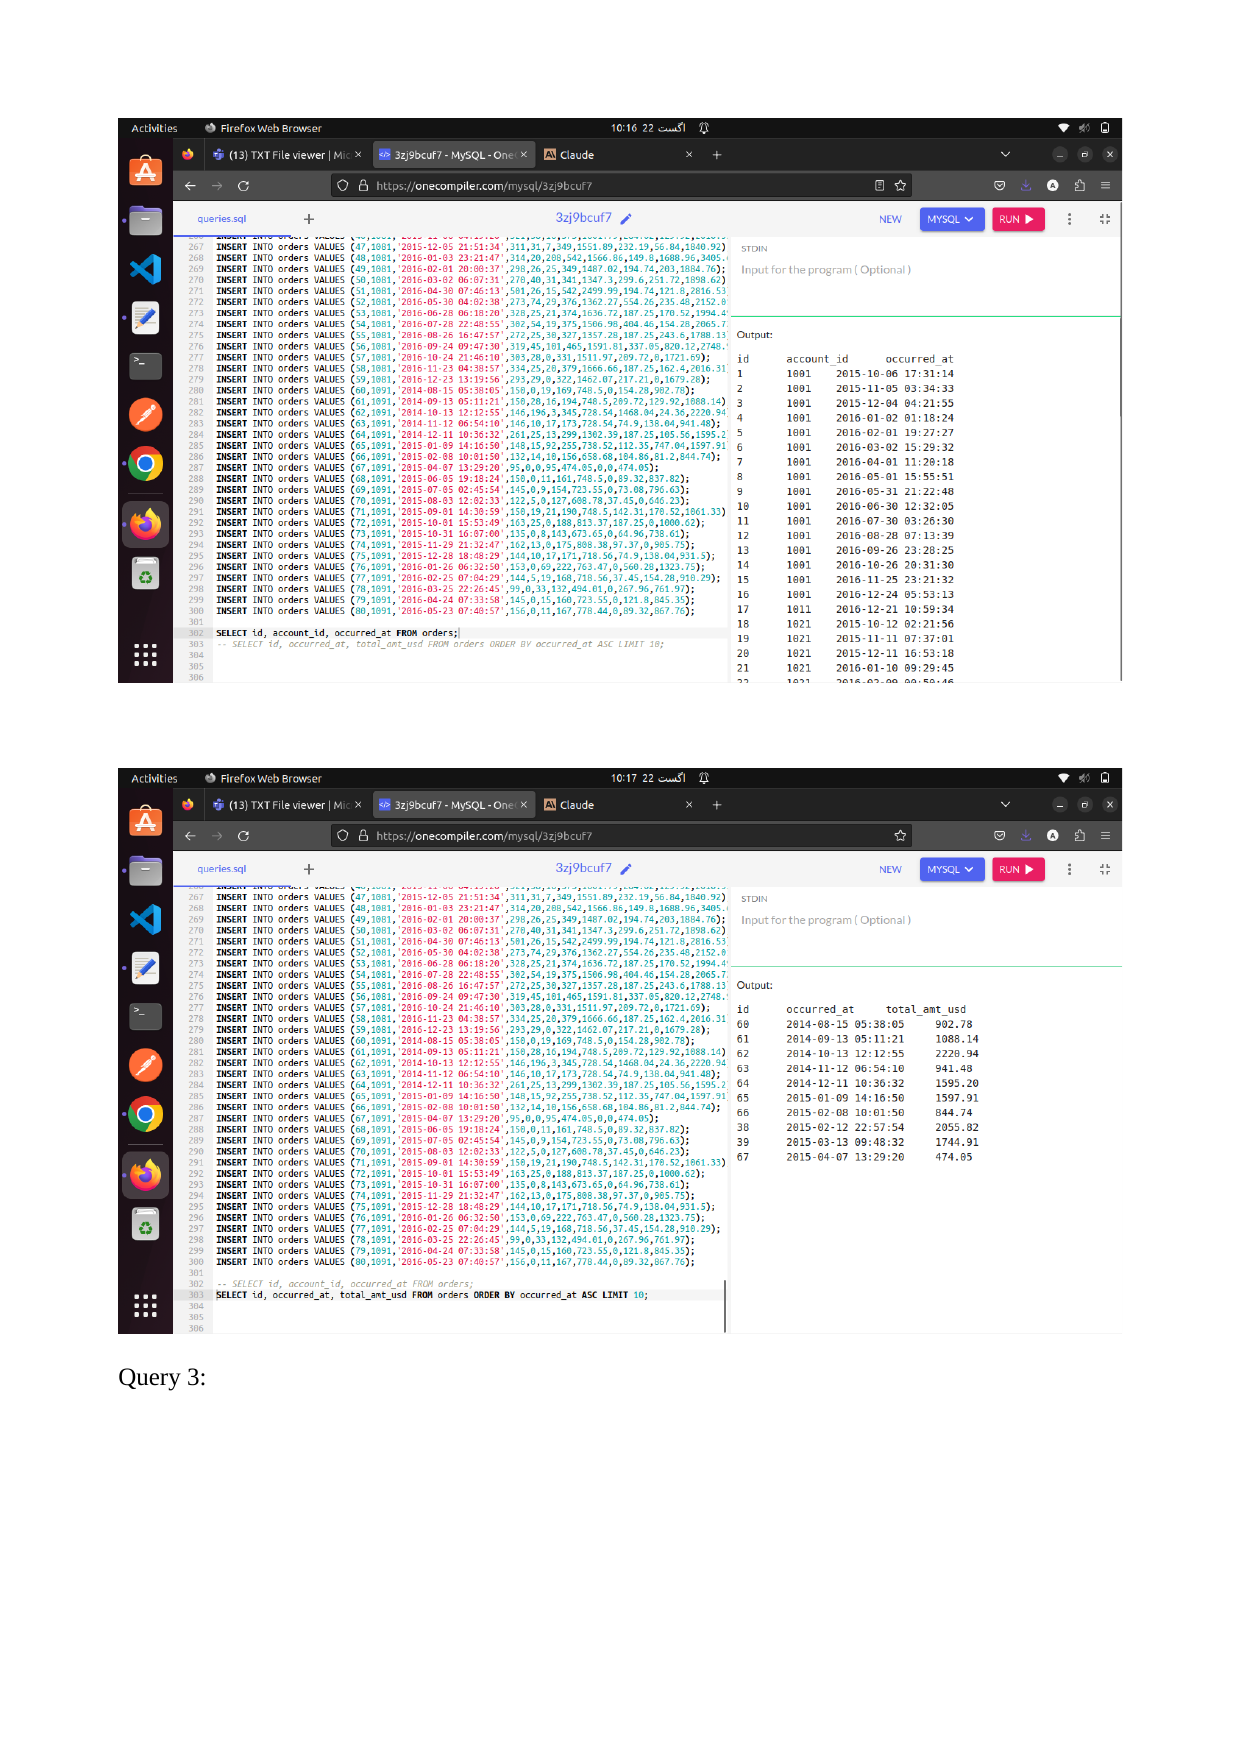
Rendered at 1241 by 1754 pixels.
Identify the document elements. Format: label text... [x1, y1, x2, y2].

picture [118, 118, 1123, 683]
text Query 3: [118, 1362, 1122, 1391]
picture [118, 768, 1123, 1334]
